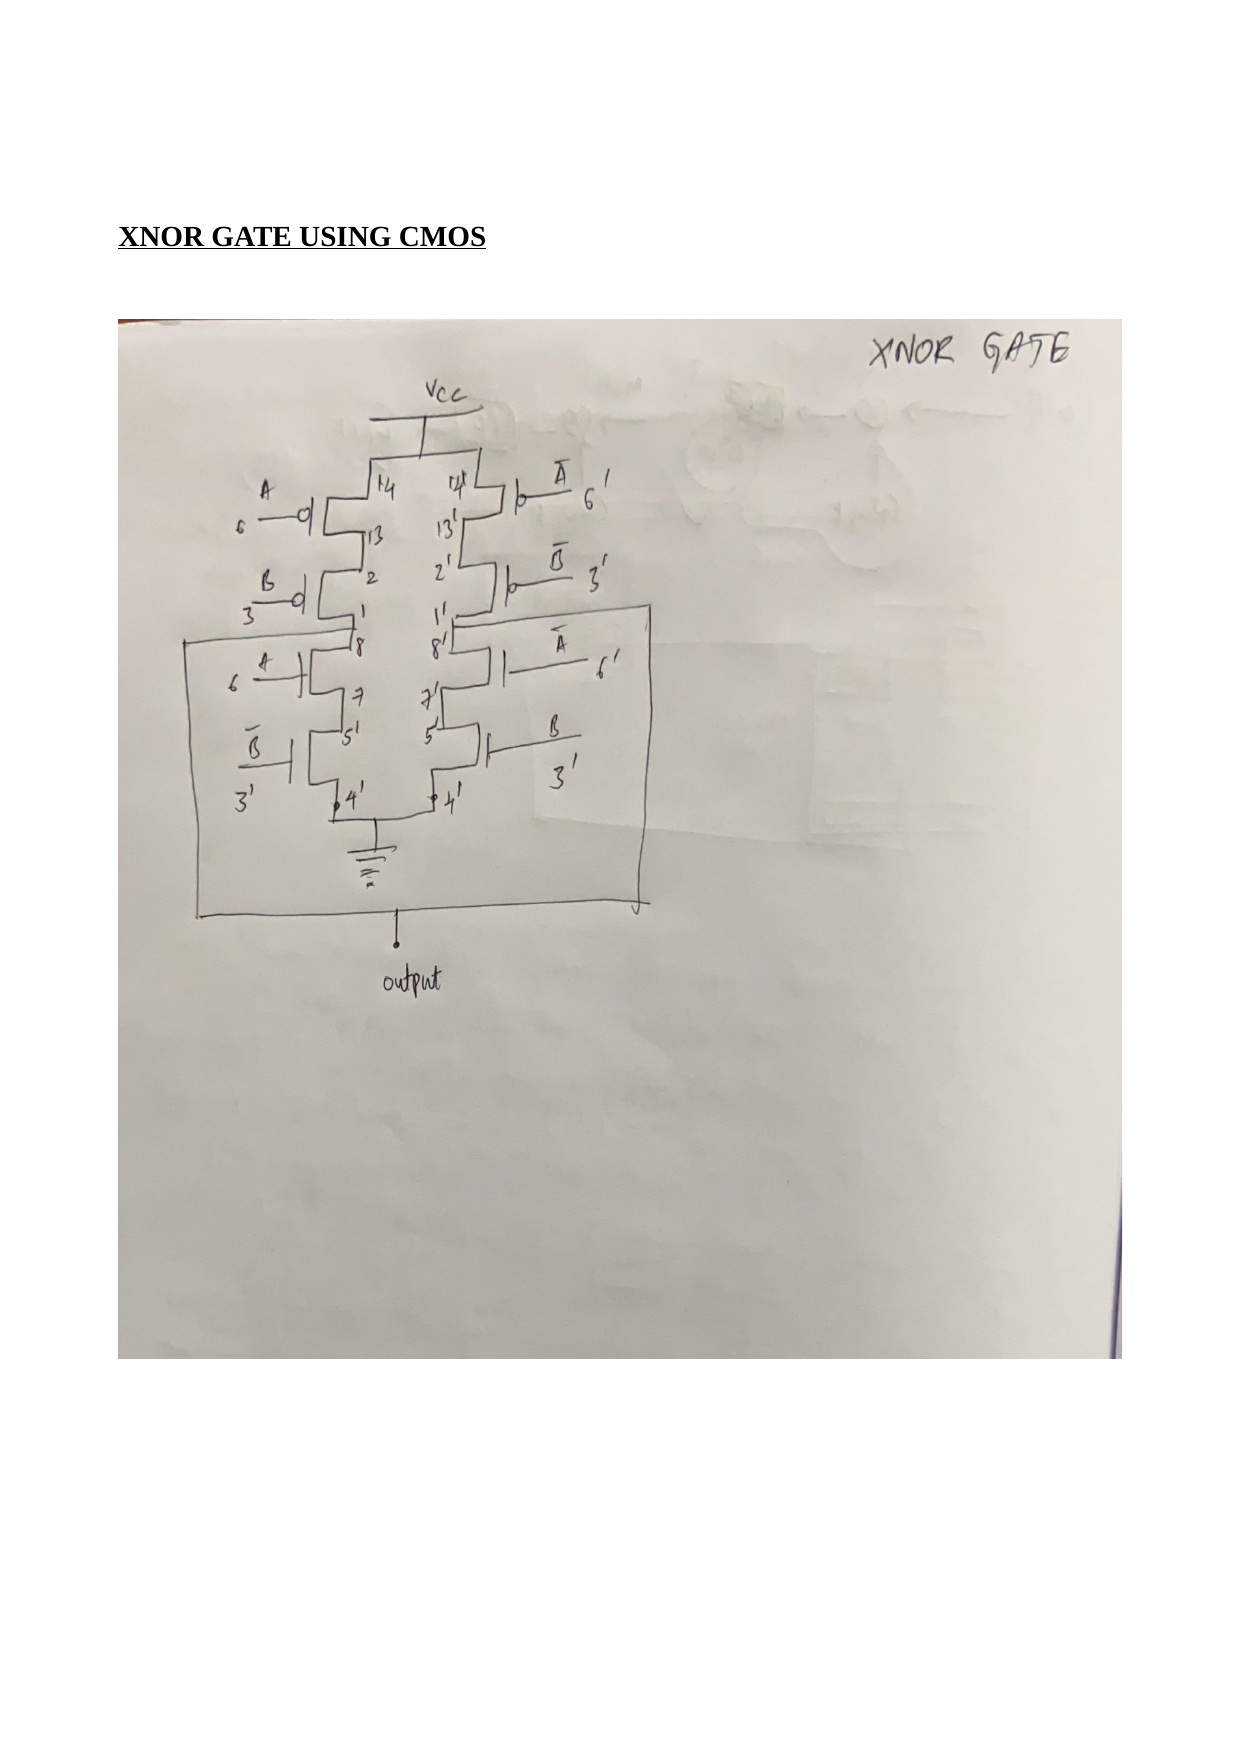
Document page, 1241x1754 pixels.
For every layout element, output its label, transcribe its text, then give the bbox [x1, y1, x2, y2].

text XNOR GATE USING CMOS [118, 219, 1122, 252]
picture [118, 319, 1123, 1359]
